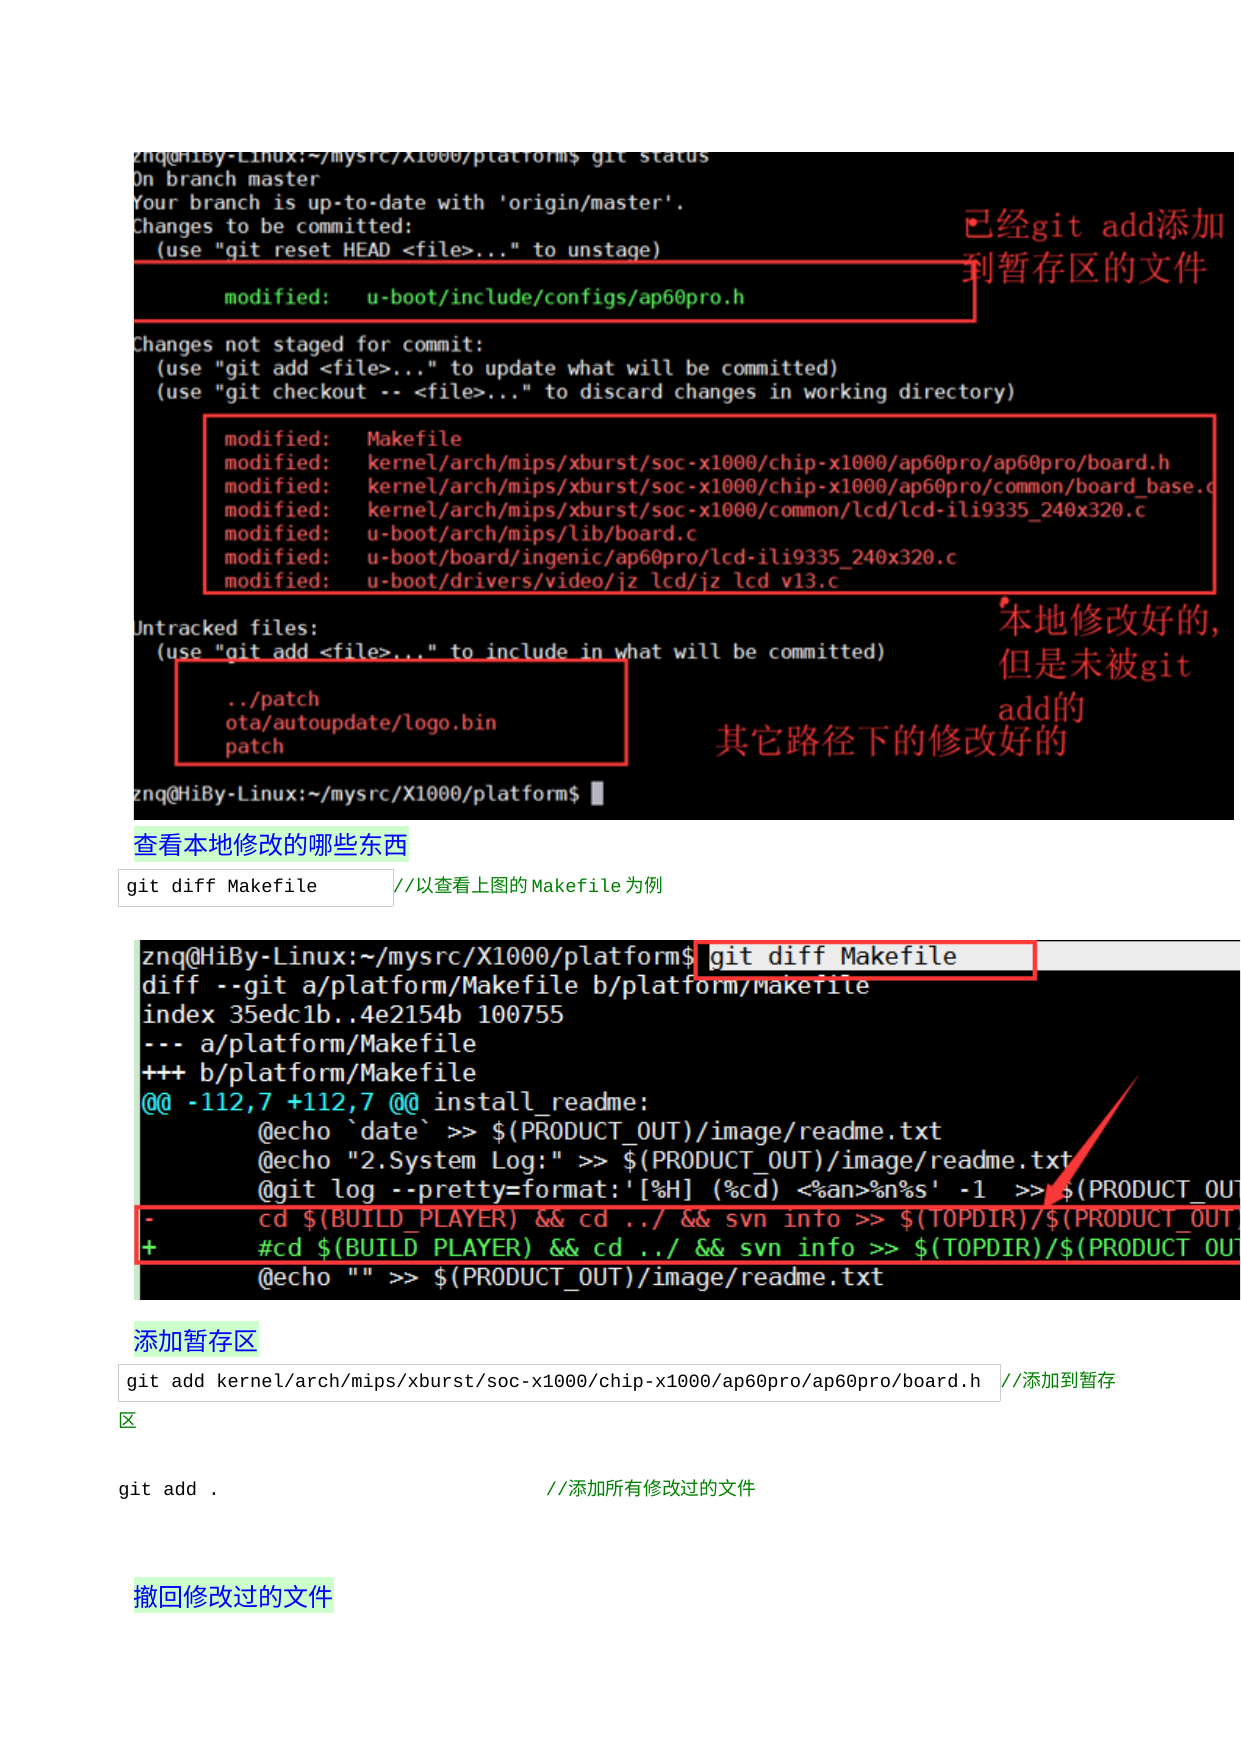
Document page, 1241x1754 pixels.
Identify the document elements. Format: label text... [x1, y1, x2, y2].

text git diff Makefile [119, 870, 393, 906]
picture [133, 152, 1234, 820]
text git add . //添加所有修改过的文件 [118, 1479, 1122, 1501]
text git add kernel/arch/mips/xburst/soc-x1000/chip-x1000/ap60pro/ap60pro/board.h //添加到暂存区 [118, 1364, 1122, 1433]
text 撤回修改过的文件 [134, 1577, 1106, 1613]
text //以查看上图的Makefile为例 [394, 869, 1122, 906]
text 添加暂存区 [134, 1321, 1106, 1357]
text 查看本地修改的哪些东西 [134, 826, 1106, 862]
picture [133, 940, 1241, 1300]
